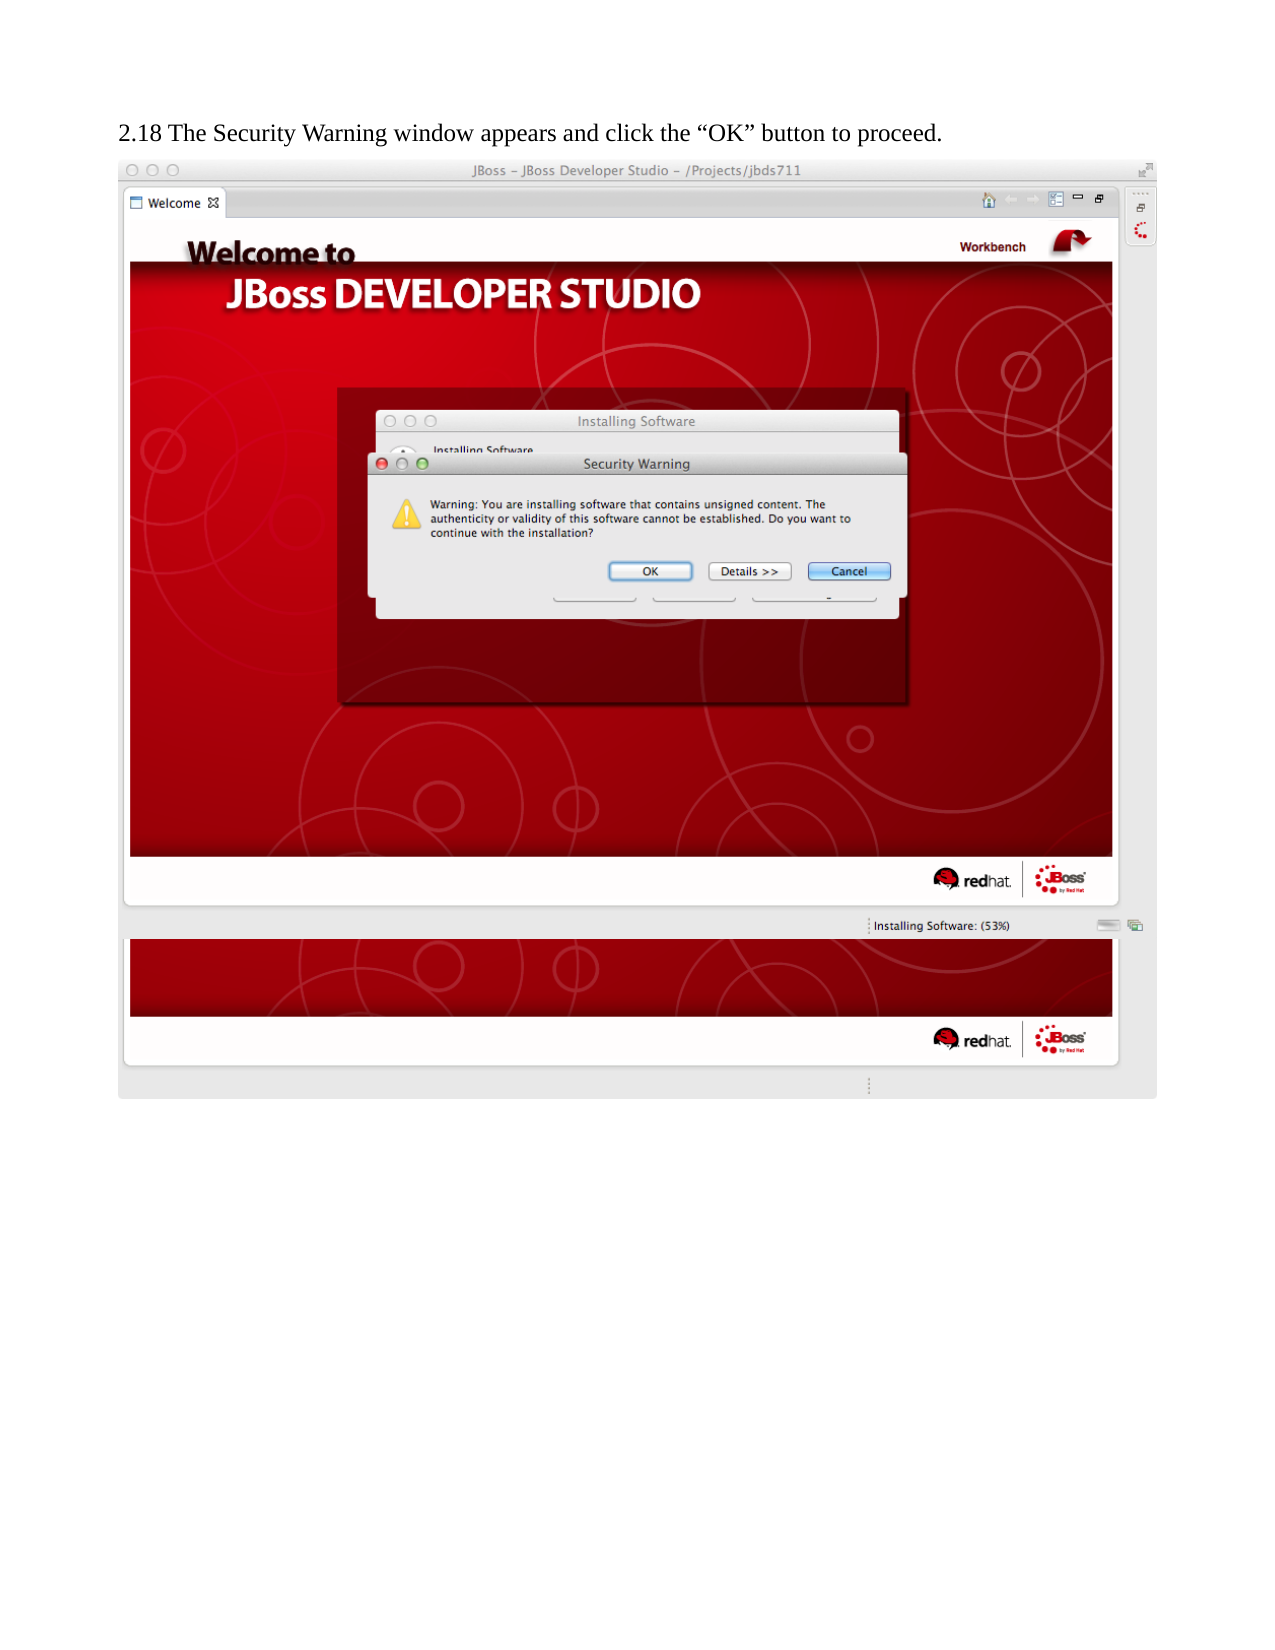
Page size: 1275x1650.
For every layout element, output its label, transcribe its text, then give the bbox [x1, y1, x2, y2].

picture [118, 159, 1157, 1099]
text 2.18 The Security Warning window appears and click the “OK” button to proceed. [118, 118, 1157, 147]
